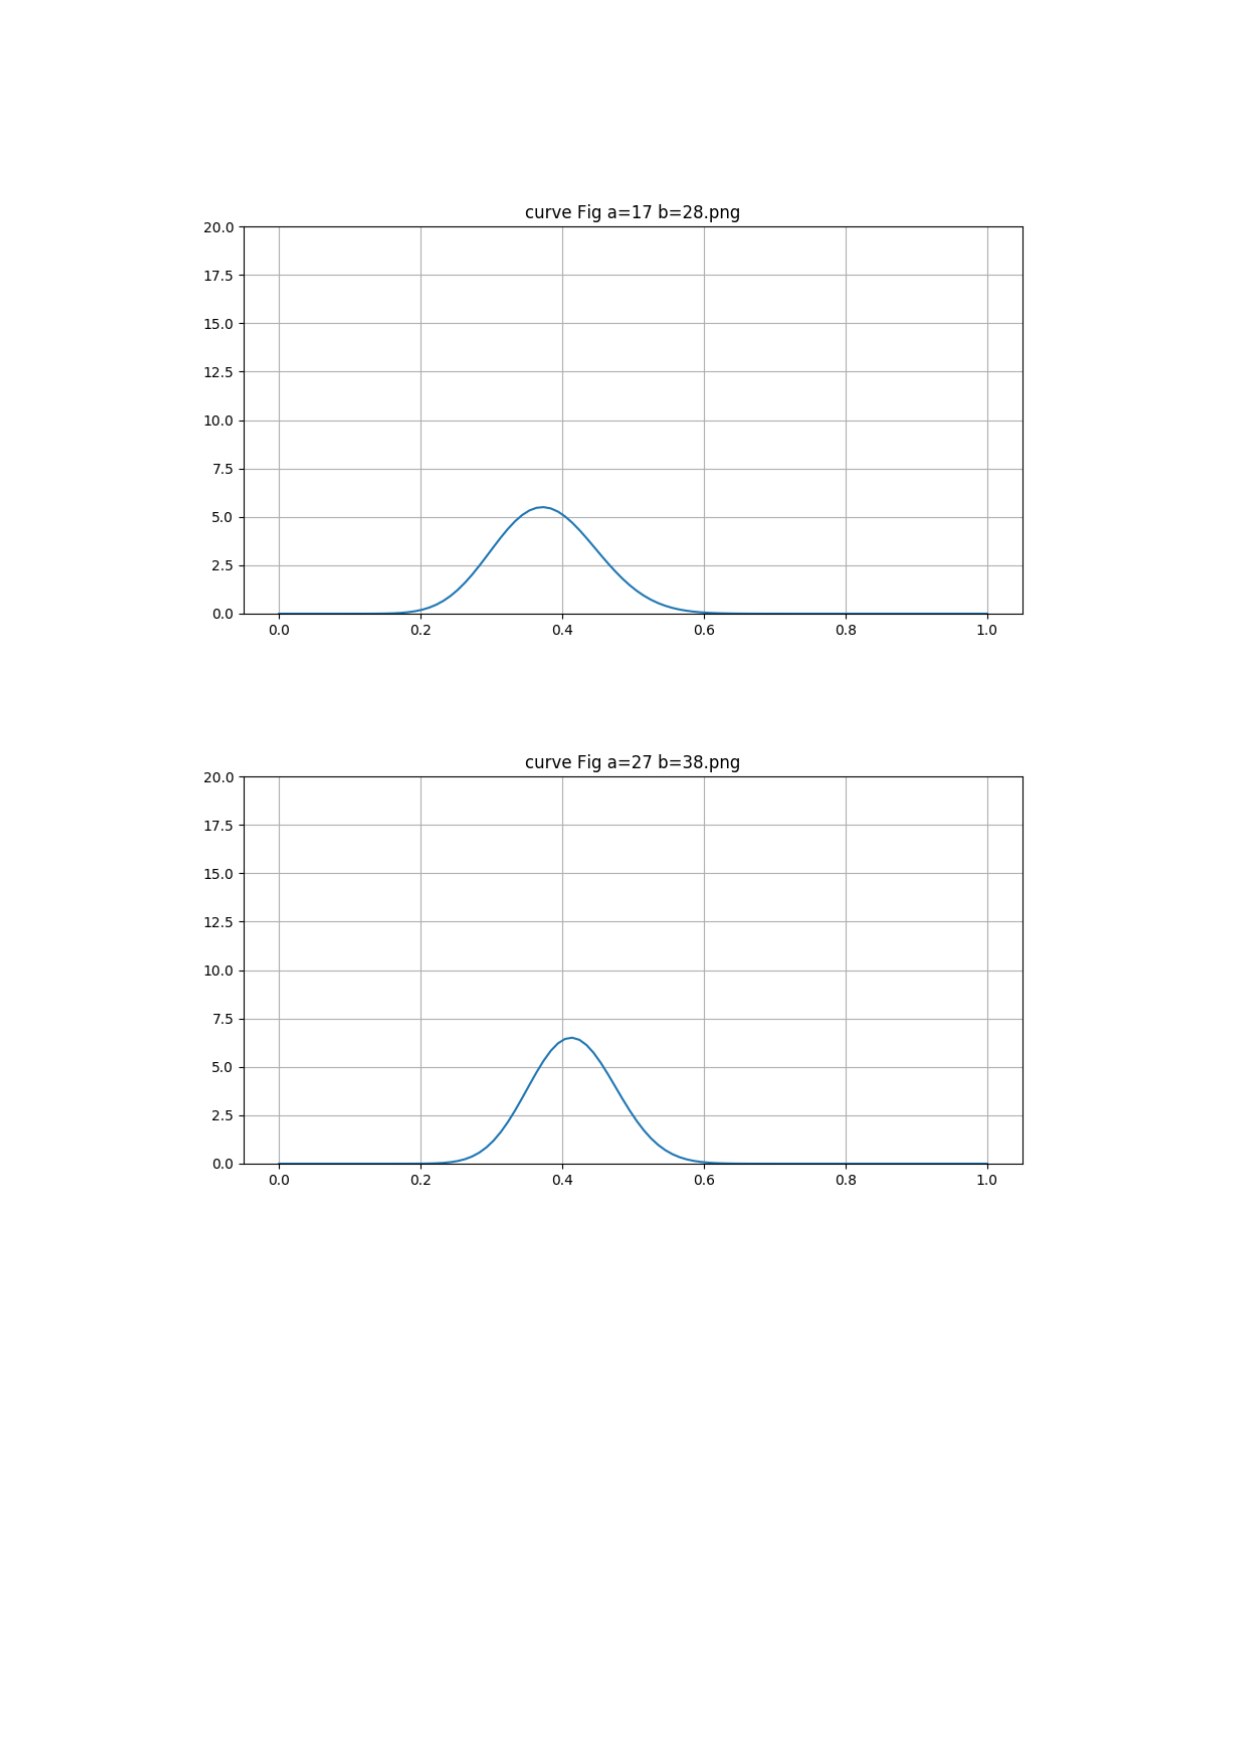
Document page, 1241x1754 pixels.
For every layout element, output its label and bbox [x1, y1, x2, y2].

picture [118, 716, 1123, 1219]
picture [118, 166, 1123, 669]
